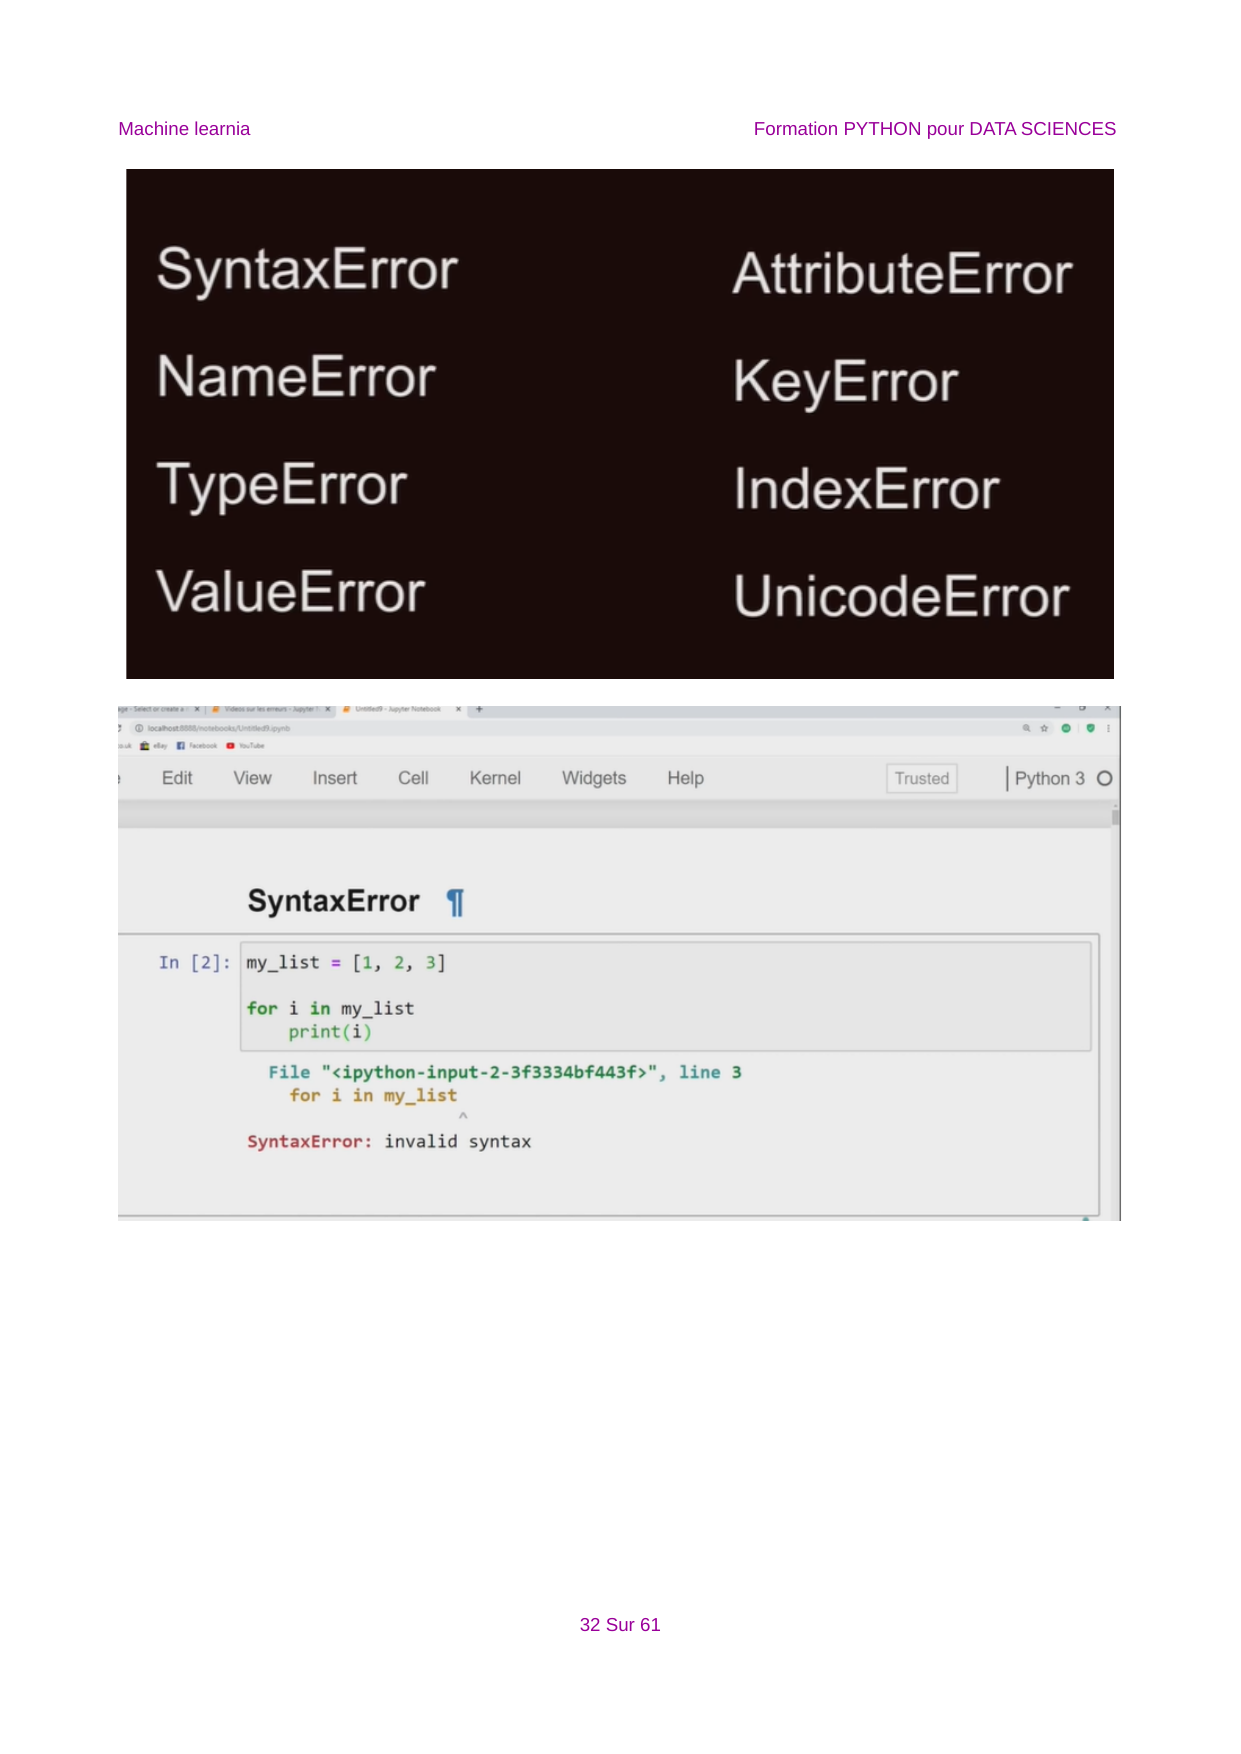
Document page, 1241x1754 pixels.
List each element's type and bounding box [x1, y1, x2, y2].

picture [118, 706, 1122, 1221]
picture [126, 169, 1114, 679]
